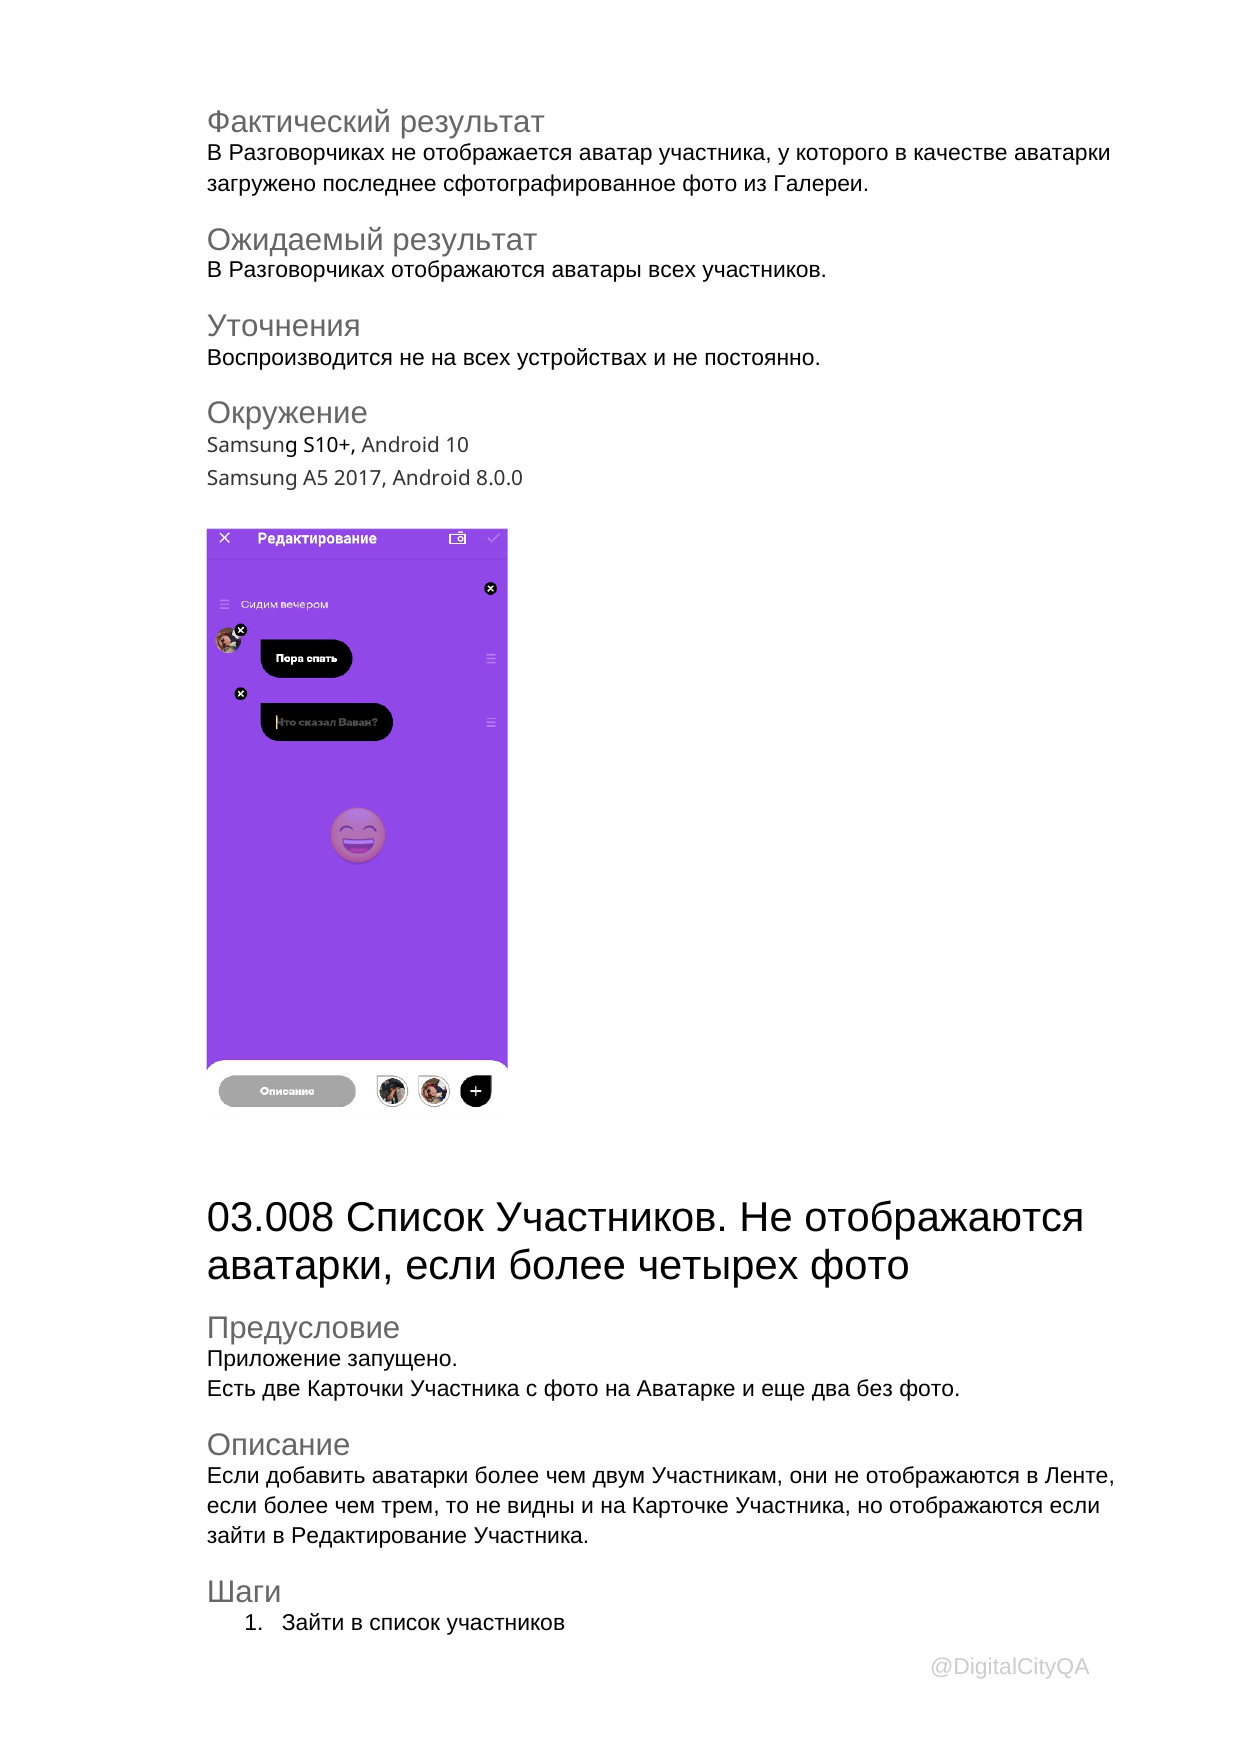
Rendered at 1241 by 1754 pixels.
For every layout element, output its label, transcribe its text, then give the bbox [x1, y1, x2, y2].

subtitle 03.008 Список Участников. Не отображаются аватарки, если более четырех фото [207, 1192, 1122, 1288]
subtitle Шаги [207, 1573, 1122, 1609]
list Зайти в список участников [244, 1609, 1122, 1636]
picture [206, 525, 508, 1117]
text В Разговорчиках отображаются аватары всех участников. [207, 256, 1122, 283]
text Есть две Карточки Участника с фото на Аватарке и еще два без фото. [207, 1375, 1122, 1401]
subtitle Описание [207, 1426, 1122, 1462]
subtitle Окружение [207, 394, 1122, 430]
text Samsung S10+, Android 10 [207, 430, 1122, 459]
subtitle Уточнения [207, 307, 1122, 343]
text В Разговорчиках не отображается аватар участника, у которого в качестве аватарки загружено последнее сфотографированное фото из Галереи. [207, 139, 1122, 196]
text Приложение запущено. [207, 1345, 1122, 1371]
text Samsung A5 2017, Android 8.0.0 [207, 463, 1122, 491]
subtitle Предусловие [207, 1309, 1122, 1345]
text Если добавить аватарки более чем двум Участникам, они не отображаются в Ленте, если более чем трем, то не видны и на Карточке Участника, но отображаются если зайти в Редактирование Участника. [207, 1462, 1122, 1549]
text Воспроизводится не на всех устройствах и не постоянно. [207, 343, 1122, 370]
subtitle Ожидаемый результат [207, 221, 1122, 256]
subtitle Фактический результат [207, 103, 1122, 139]
